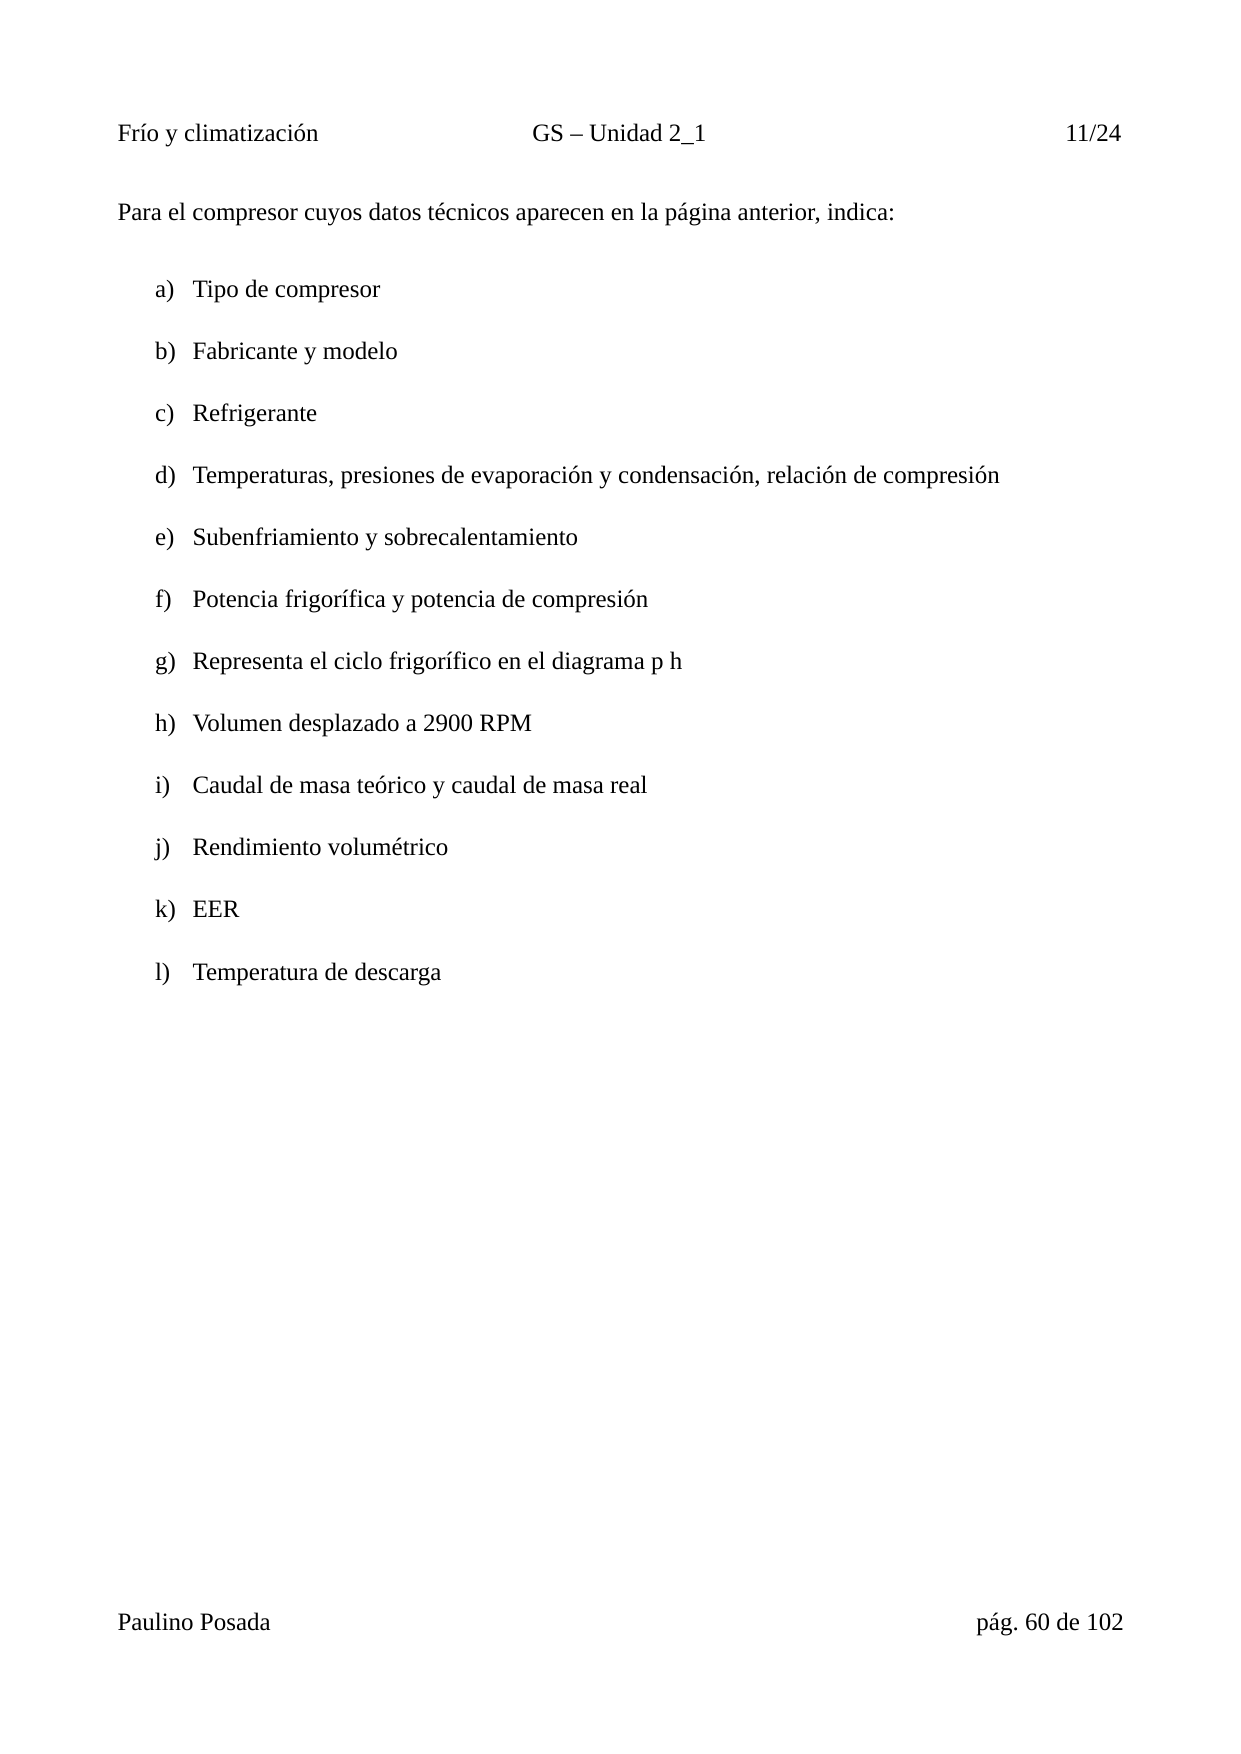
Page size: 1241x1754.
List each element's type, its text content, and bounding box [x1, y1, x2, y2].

list Potencia frigorífica y potencia de compresión [155, 584, 1123, 613]
list Fabricante y modelo [155, 336, 1123, 364]
text Para el compresor cuyos datos técnicos aparecen en la página anterior, indica: [117, 197, 1123, 226]
list Rendimiento volumétrico [155, 832, 1123, 861]
list Temperatura de descarga [155, 957, 1123, 985]
list Caudal de masa teórico y caudal de masa real [155, 770, 1123, 799]
list Refrigerante [155, 398, 1123, 427]
list Subenfriamiento y sobrecalentamiento [155, 522, 1123, 551]
list EER [155, 894, 1123, 923]
list Representa el ciclo frigorífico en el diagrama p h [155, 646, 1123, 675]
list Temperaturas, presiones de evaporación y condensación, relación de compresión [155, 460, 1123, 489]
list Tipo de compresor [155, 274, 1123, 302]
list Volumen desplazado a 2900 RPM [155, 708, 1123, 737]
